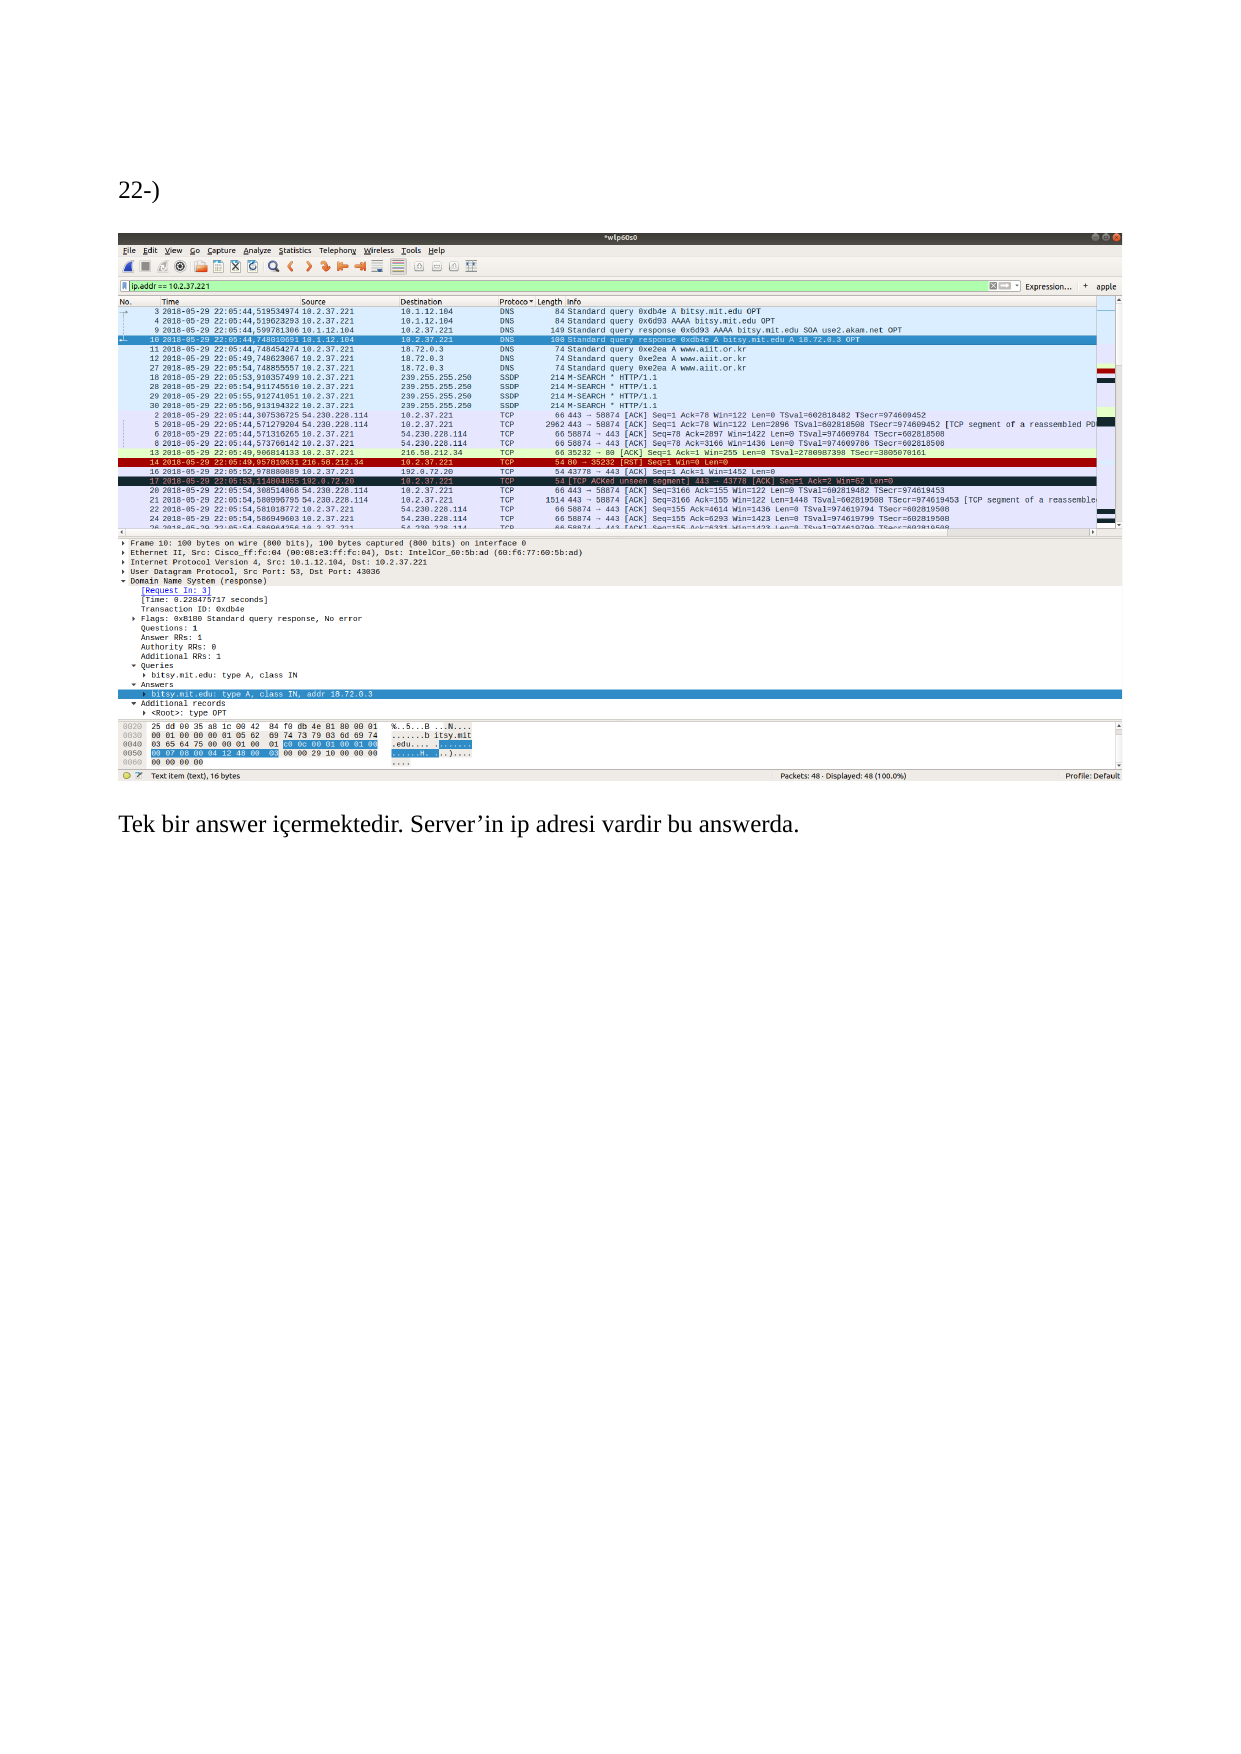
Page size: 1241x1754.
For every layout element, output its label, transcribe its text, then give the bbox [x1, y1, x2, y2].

text Tek bir answer içermektedir. Server’in ip adresi vardir bu answerda. [118, 809, 1122, 838]
picture [118, 233, 1123, 781]
text 22-) [118, 176, 1122, 204]
